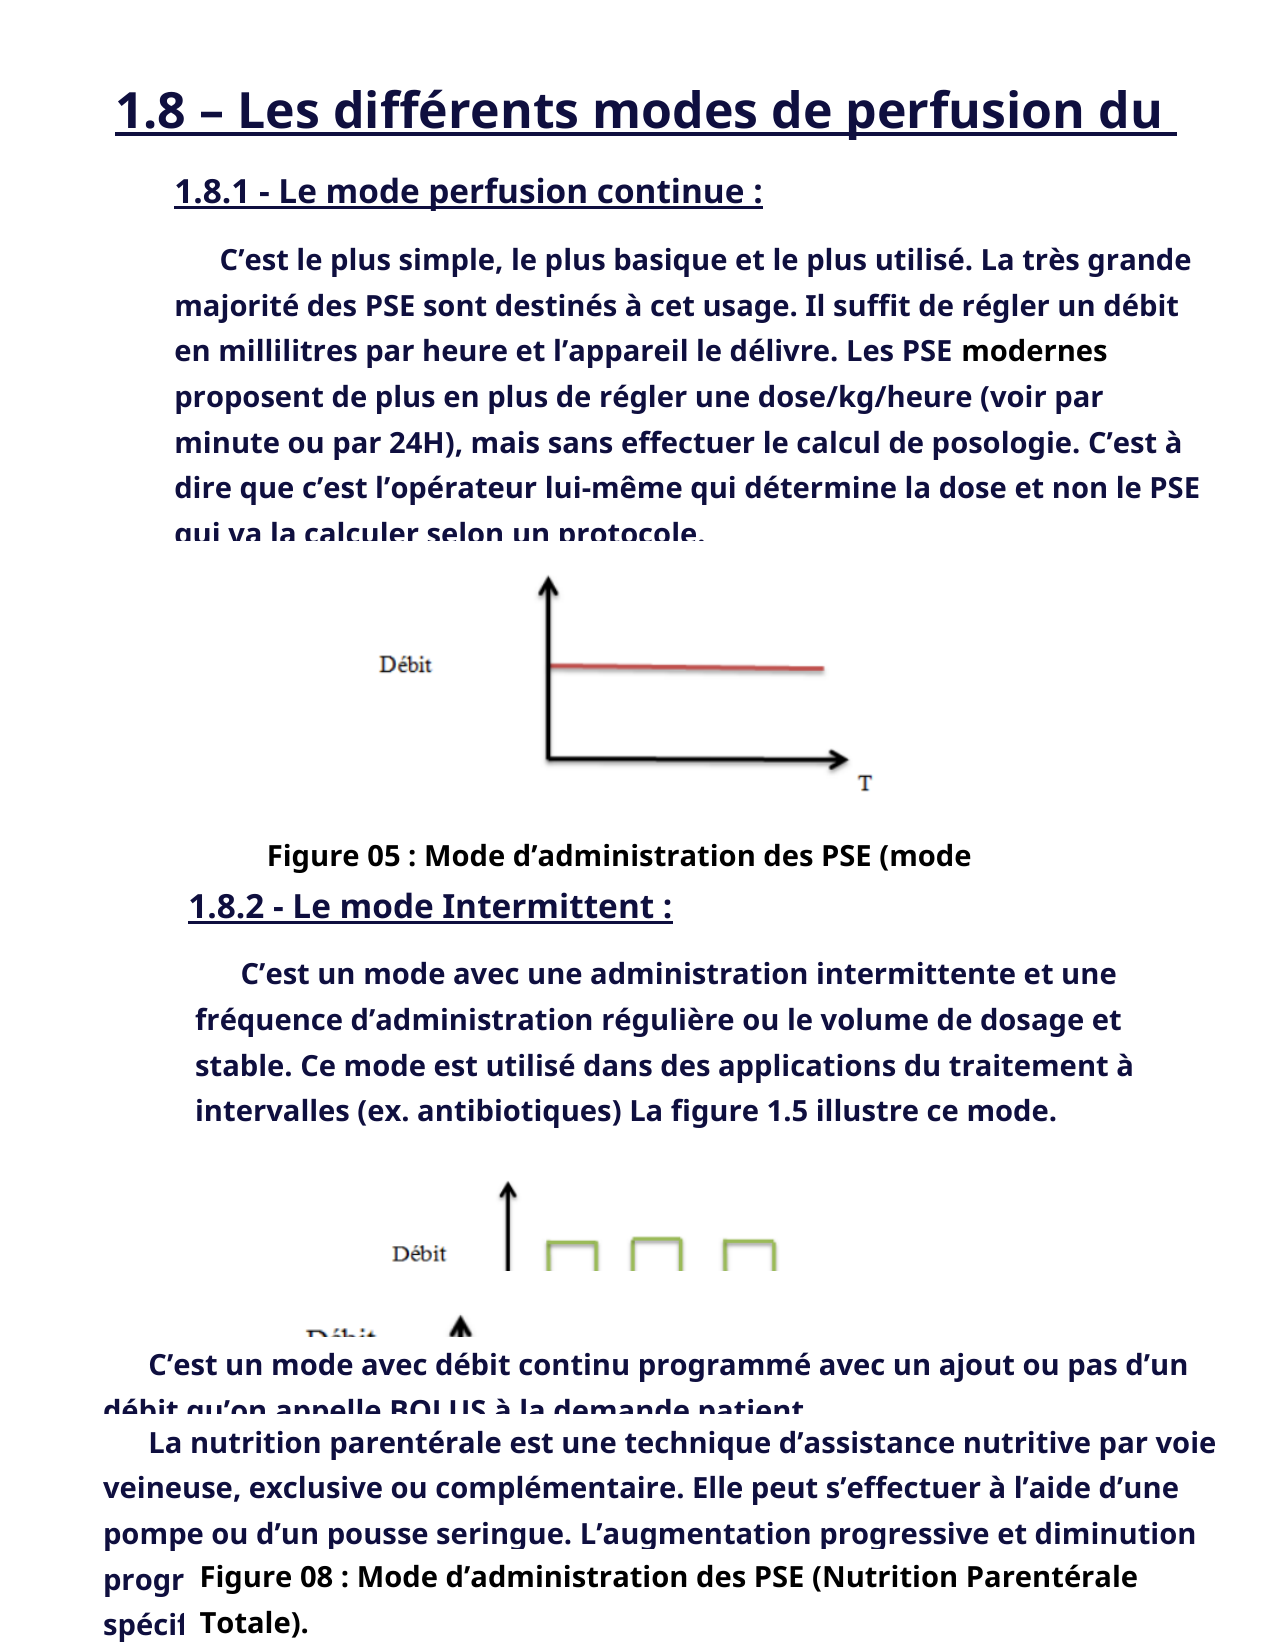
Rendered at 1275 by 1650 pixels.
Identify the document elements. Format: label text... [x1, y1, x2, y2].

text Figure 05 : Mode d’administration des PSE (mode continu). [267, 836, 1074, 921]
text La nutrition parentérale est une technique d’assistance nutritive par voie veineuse, exclusive ou complémentaire. Elle peut s’effectuer à l’aide d’une pompe ou d’un pousse seringue. L’augmentation progressive et diminution progressive du débit est possible pour des préconisations thérapeutiques spécifiques (figure I.7) [103, 1422, 1223, 1642]
text 1.8 – Les différents modes de perfusion du SAP : [115, 75, 1240, 154]
text C’est le plus simple, le plus basique et le plus utilisé. La très grande majorité des PSE sont destinés à cet usage. Il suffit de régler un débit en millilitres par heure et l’appareil le délivre. Les PSE modernes proposent de plus en plus de régler une dose/kg/heure (voir par minute ou par 24H), mais sans effectuer le calcul de posologie. C’est à dire que c’est l’opérateur lui-même qui détermine la dose et non le PSE qui va la calculer selon un protocole. [174, 239, 1217, 541]
text Figure 08 : Mode d’administration des PSE (Nutrition Parentérale Totale). [199, 1557, 1189, 1642]
text C’est un mode avec une administration intermittente et une fréquence d’administration régulière ou le volume de dosage et stable. Ce mode est utilisé dans des applications du traitement à intervalles (ex. antibiotiques) La figure 1.5 illustre ce mode. [195, 954, 1204, 1130]
text C’est un mode avec débit continu programmé avec un ajout ou pas d’un débit qu’on appelle BOLUS à la demande patient. [103, 1344, 1202, 1414]
text 1.8.2 - Le mode Intermittent : [188, 883, 915, 929]
text 1.8.1 - Le mode perfusion continue : [174, 168, 985, 214]
